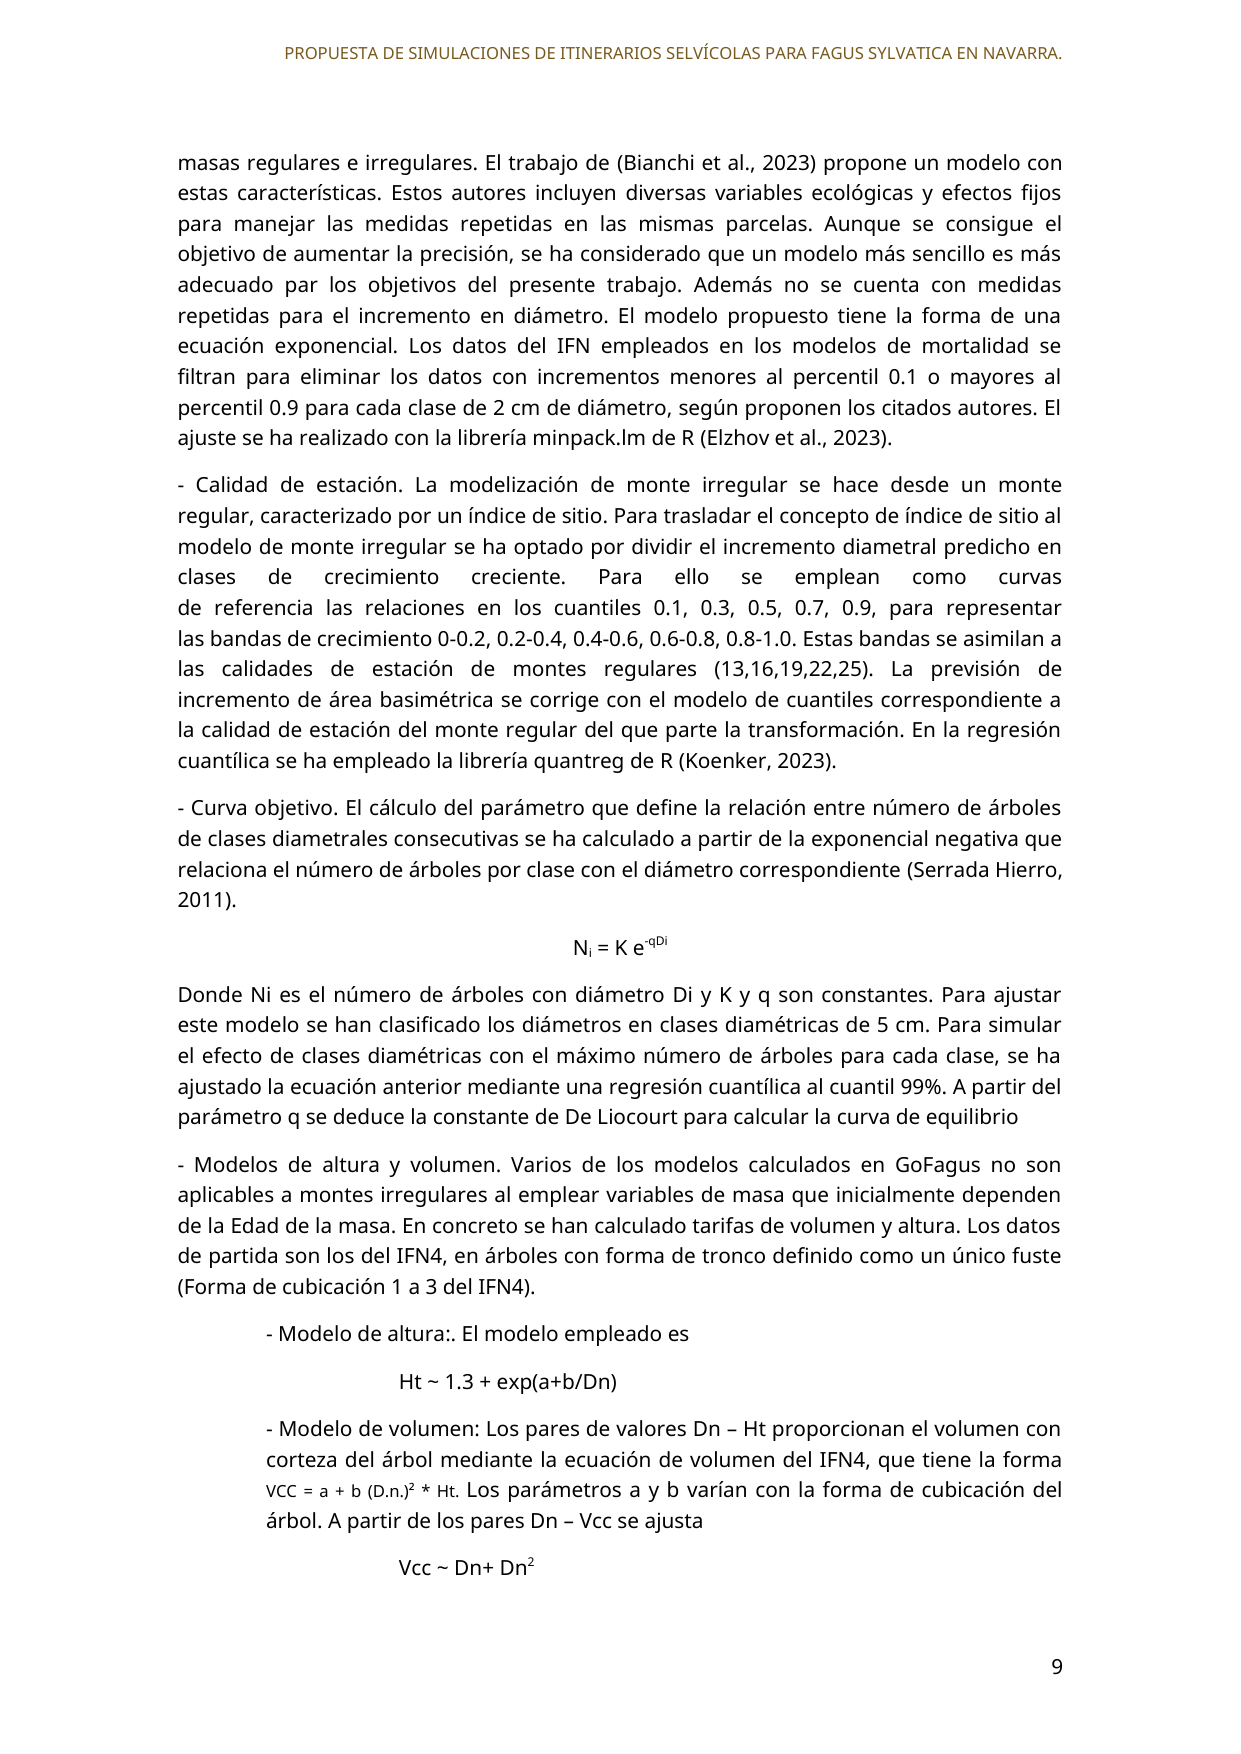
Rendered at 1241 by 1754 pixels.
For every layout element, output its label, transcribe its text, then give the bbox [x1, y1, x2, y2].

text - Modelo de volumen: Los pares de valores Dn – Ht proporcionan el volumen con corteza del árbol mediante la ecuación de volumen del IFN4, que tiene la forma VCC = a + b (D.n.)² * Ht. Los parámetros a y b varían con la forma de cubicación del árbol. A partir de los pares Dn – Vcc se ajusta [266, 1414, 1063, 1534]
text - Calidad de estación. La modelización de monte irregular se hace desde un monte regular, caracterizado por un índice de sitio. Para trasladar el concepto de índice de sitio al modelo de monte irregular se ha optado por dividir el incremento diametral predicho en clases de crecimiento creciente. Para ello se emplean como curvas de referencia las relaciones en los cuantiles 0.1, 0.3, 0.5, 0.7, 0.9, para representar las bandas de crecimiento 0-0.2, 0.2-0.4, 0.4-0.6, 0.6-0.8, 0.8-1.0. Estas bandas se asimilan a las calidades de estación de montes regulares (13,16,19,22,25). La previsión de incremento de área basimétrica se corrige con el modelo de cuantiles correspondiente a la calidad de estación del monte regular del que parte la transformación. En la regresión cuantílica se ha empleado la librería quantreg de R (Koenker, 2023). [177, 471, 1063, 774]
text Donde Ni es el número de árboles con diámetro Di y K y q son constantes. Para ajustar este modelo se han clasificado los diámetros en clases diamétricas de 5 cm. Para simular el efecto de clases diamétricas con el máximo número de árboles para cada clase, se ha ajustado la ecuación anterior mediante una regresión cuantílica al cuantil 99%. A partir del parámetro q se deduce la constante de De Liocourt para calcular la curva de equilibrio [177, 980, 1063, 1131]
text - Modelos de altura y volumen. Varios de los modelos calculados en GoFagus no son aplicables a montes irregulares al emplear variables de masa que inicialmente dependen de la Edad de la masa. En concreto se han calculado tarifas de volumen y altura. Los datos de partida son los del IFN4, en árboles con forma de tronco definido como un único fuste (Forma de cubicación 1 a 3 del IFN4). [177, 1150, 1063, 1301]
text Ni = K e-qDi [177, 933, 1063, 961]
text masas regulares e irregulares. El trabajo de (Bianchi et al., 2023) propone un modelo con estas características. Estos autores incluyen diversas variables ecológicas y efectos fijos para manejar las medidas repetidas en las mismas parcelas. Aunque se consigue el objetivo de aumentar la precisión, se ha considerado que un modelo más sencillo es más adecuado par los objetivos del presente trabajo. Además no se cuenta con medidas repetidas para el incremento en diámetro. El modelo propuesto tiene la forma de una ecuación exponencial. Los datos del IFN empleados en los modelos de mortalidad se filtran para eliminar los datos con incrementos menores al percentil 0.1 o mayores al percentil 0.9 para cada clase de 2 cm de diámetro, según proponen los citados autores. El ajuste se ha realizado con la librería minpack.lm de R (Elzhov et al., 2023). [177, 148, 1063, 452]
text - Modelo de altura:. El modelo empleado es [266, 1319, 1063, 1348]
text Ht ~ 1.3 + exp(a+b/Dn) [266, 1367, 1063, 1395]
text Vcc ~ Dn+ Dn2 [266, 1553, 1063, 1582]
text - Curva objetivo. El cálculo del parámetro que define la relación entre número de árboles de clases diametrales consecutivas se ha calculado a partir de la exponencial negativa que relaciona el número de árboles por clase con el diámetro correspondiente (Serrada Hierro, 2011). [177, 793, 1063, 914]
